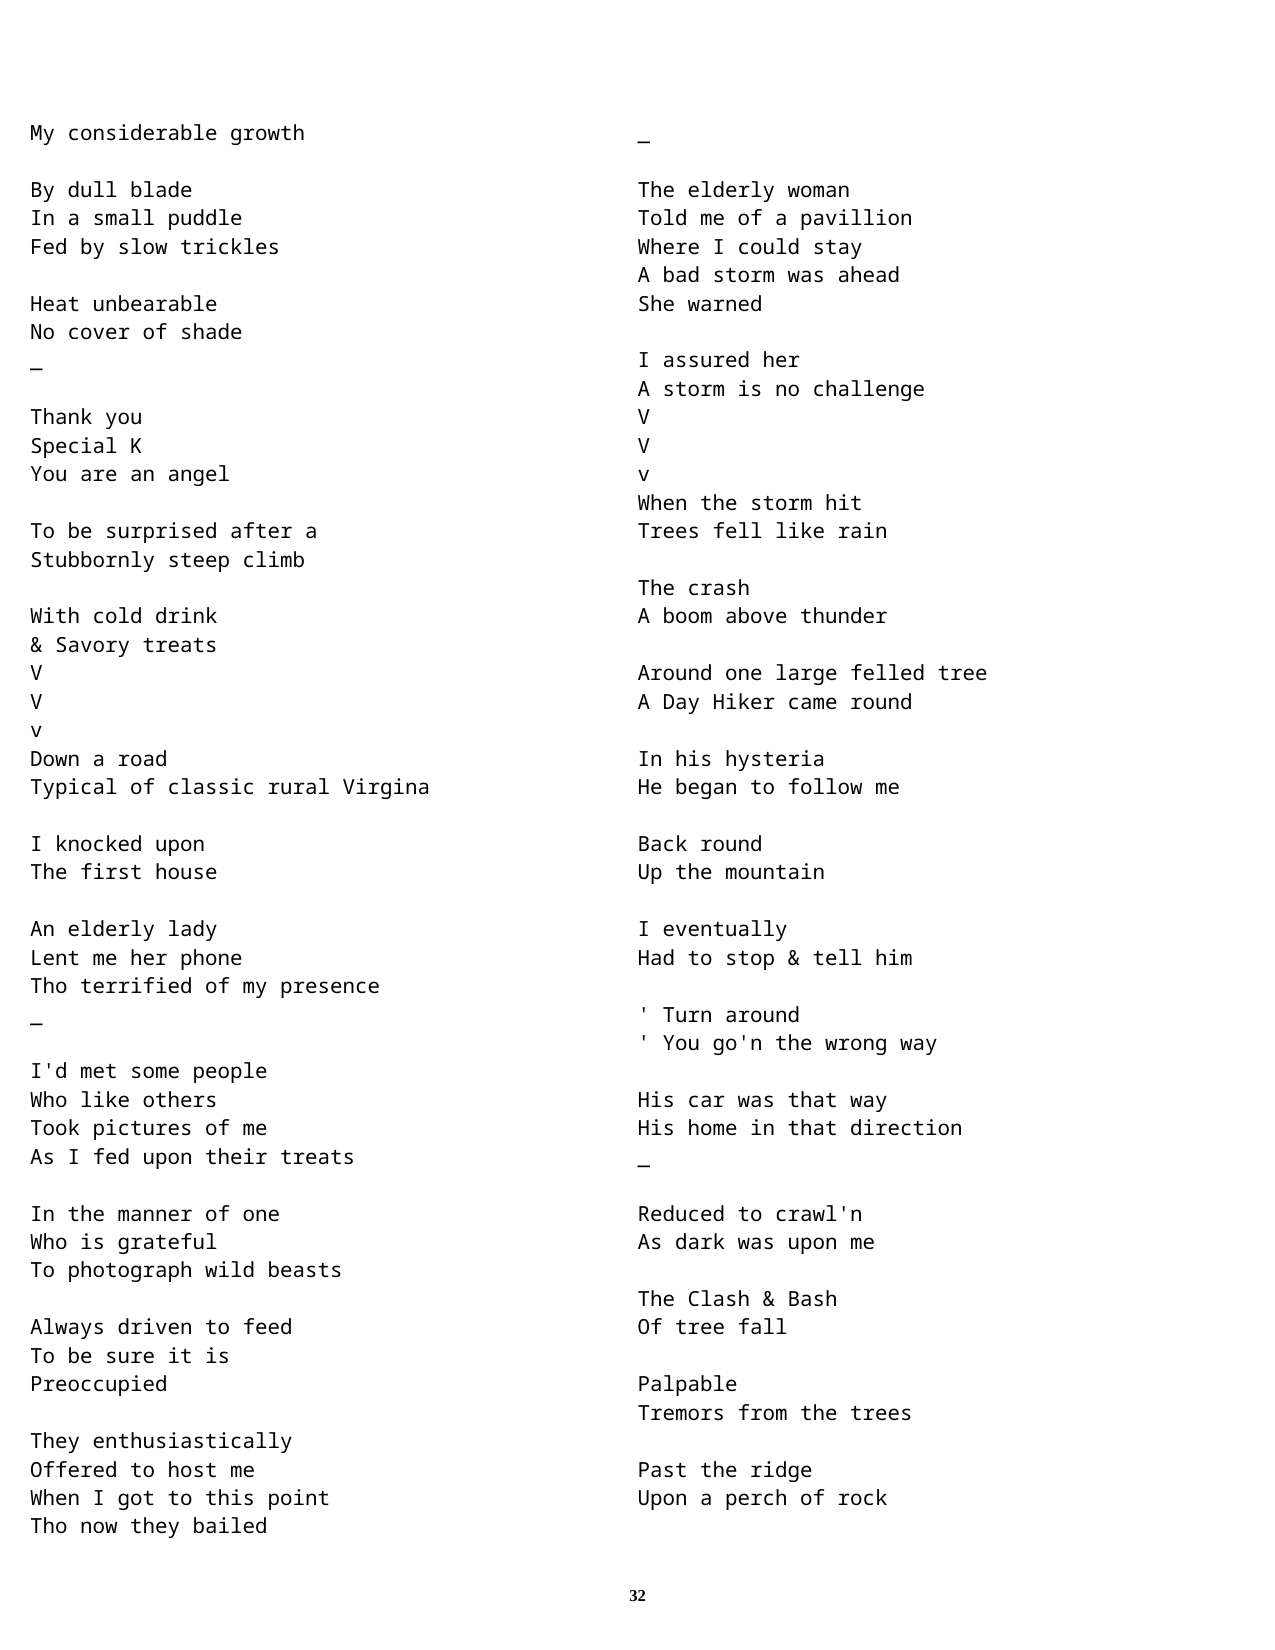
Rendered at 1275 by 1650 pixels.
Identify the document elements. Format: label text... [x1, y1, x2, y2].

text A bad storm was ahead [637, 260, 1245, 289]
text Around one large felled tree [637, 658, 1245, 687]
text To be sure it is [30, 1341, 637, 1369]
text A storm is no challenge [637, 374, 1245, 402]
text Fed by slow trickles [30, 232, 637, 260]
text Upon a perch of rock [637, 1483, 1245, 1512]
text A Day Hiker came round [637, 687, 1245, 715]
text & Savory treats [30, 630, 637, 658]
text A boom above thunder [637, 602, 1245, 630]
text No cover of shade [30, 317, 637, 346]
text The first house [30, 857, 637, 886]
text Who like others [30, 1085, 637, 1113]
text In the manner of one [30, 1199, 637, 1227]
text You are an angel [30, 459, 637, 488]
text In his hysteria [637, 744, 1245, 772]
text I'd met some people [30, 1057, 637, 1085]
text When I got to this point [30, 1483, 637, 1512]
text As I fed upon their treats [30, 1142, 637, 1170]
text I eventually [637, 914, 1245, 943]
text _ [30, 346, 637, 374]
text Preoccupied [30, 1369, 637, 1398]
text V [30, 658, 637, 687]
text He began to follow me [637, 772, 1245, 801]
text An elderly lady [30, 914, 637, 943]
text As dark was upon me [637, 1227, 1245, 1256]
text When the storm hit [637, 488, 1245, 516]
text v [30, 715, 637, 744]
text Typical of classic rural Virgina [30, 772, 637, 801]
text Stubbornly steep climb [30, 545, 637, 573]
text Trees fell like rain [637, 516, 1245, 545]
text Tho now they bailed [30, 1512, 637, 1540]
text They enthusiastically [30, 1426, 637, 1455]
text Had to stop & tell him [637, 943, 1245, 971]
text Tremors from the trees [637, 1398, 1245, 1426]
text Took pictures of me [30, 1113, 637, 1142]
text _ [637, 1142, 1245, 1170]
text To photograph wild beasts [30, 1256, 637, 1284]
text Tho terrified of my presence [30, 971, 637, 1000]
text Thank you [30, 402, 637, 431]
text In a small puddle [30, 203, 637, 232]
text ' Turn around [637, 1000, 1245, 1028]
text I knocked upon [30, 829, 637, 857]
text Where I could stay [637, 232, 1245, 260]
text ' You go'n the wrong way [637, 1028, 1245, 1057]
text His car was that way [637, 1085, 1245, 1113]
text Reduced to crawl'n [637, 1199, 1245, 1227]
text My considerable growth [30, 118, 637, 147]
text _ [30, 1000, 637, 1028]
text Special K [30, 431, 637, 459]
text Told me of a pavillion [637, 203, 1245, 232]
text With cold drink [30, 602, 637, 630]
text Always driven to feed [30, 1312, 637, 1341]
text To be surprised after a [30, 516, 637, 545]
text v [637, 459, 1245, 488]
text The crash [637, 573, 1245, 602]
text V [637, 402, 1245, 431]
text Up the mountain [637, 857, 1245, 886]
text Down a road [30, 744, 637, 772]
text The elderly woman [637, 175, 1245, 203]
text The Clash & Bash [637, 1284, 1245, 1312]
text His home in that direction [637, 1113, 1245, 1142]
text V [637, 431, 1245, 459]
text Offered to host me [30, 1455, 637, 1483]
text Back round [637, 829, 1245, 857]
text Who is grateful [30, 1227, 637, 1256]
text I assured her [637, 346, 1245, 374]
text Lent me her phone [30, 943, 637, 971]
text Of tree fall [637, 1312, 1245, 1341]
text Past the ridge [637, 1455, 1245, 1483]
text Palpable [637, 1369, 1245, 1398]
text By dull blade [30, 175, 637, 203]
text V [30, 687, 637, 715]
text Heat unbearable [30, 289, 637, 317]
text She warned [637, 289, 1245, 317]
text _ [637, 118, 1245, 147]
